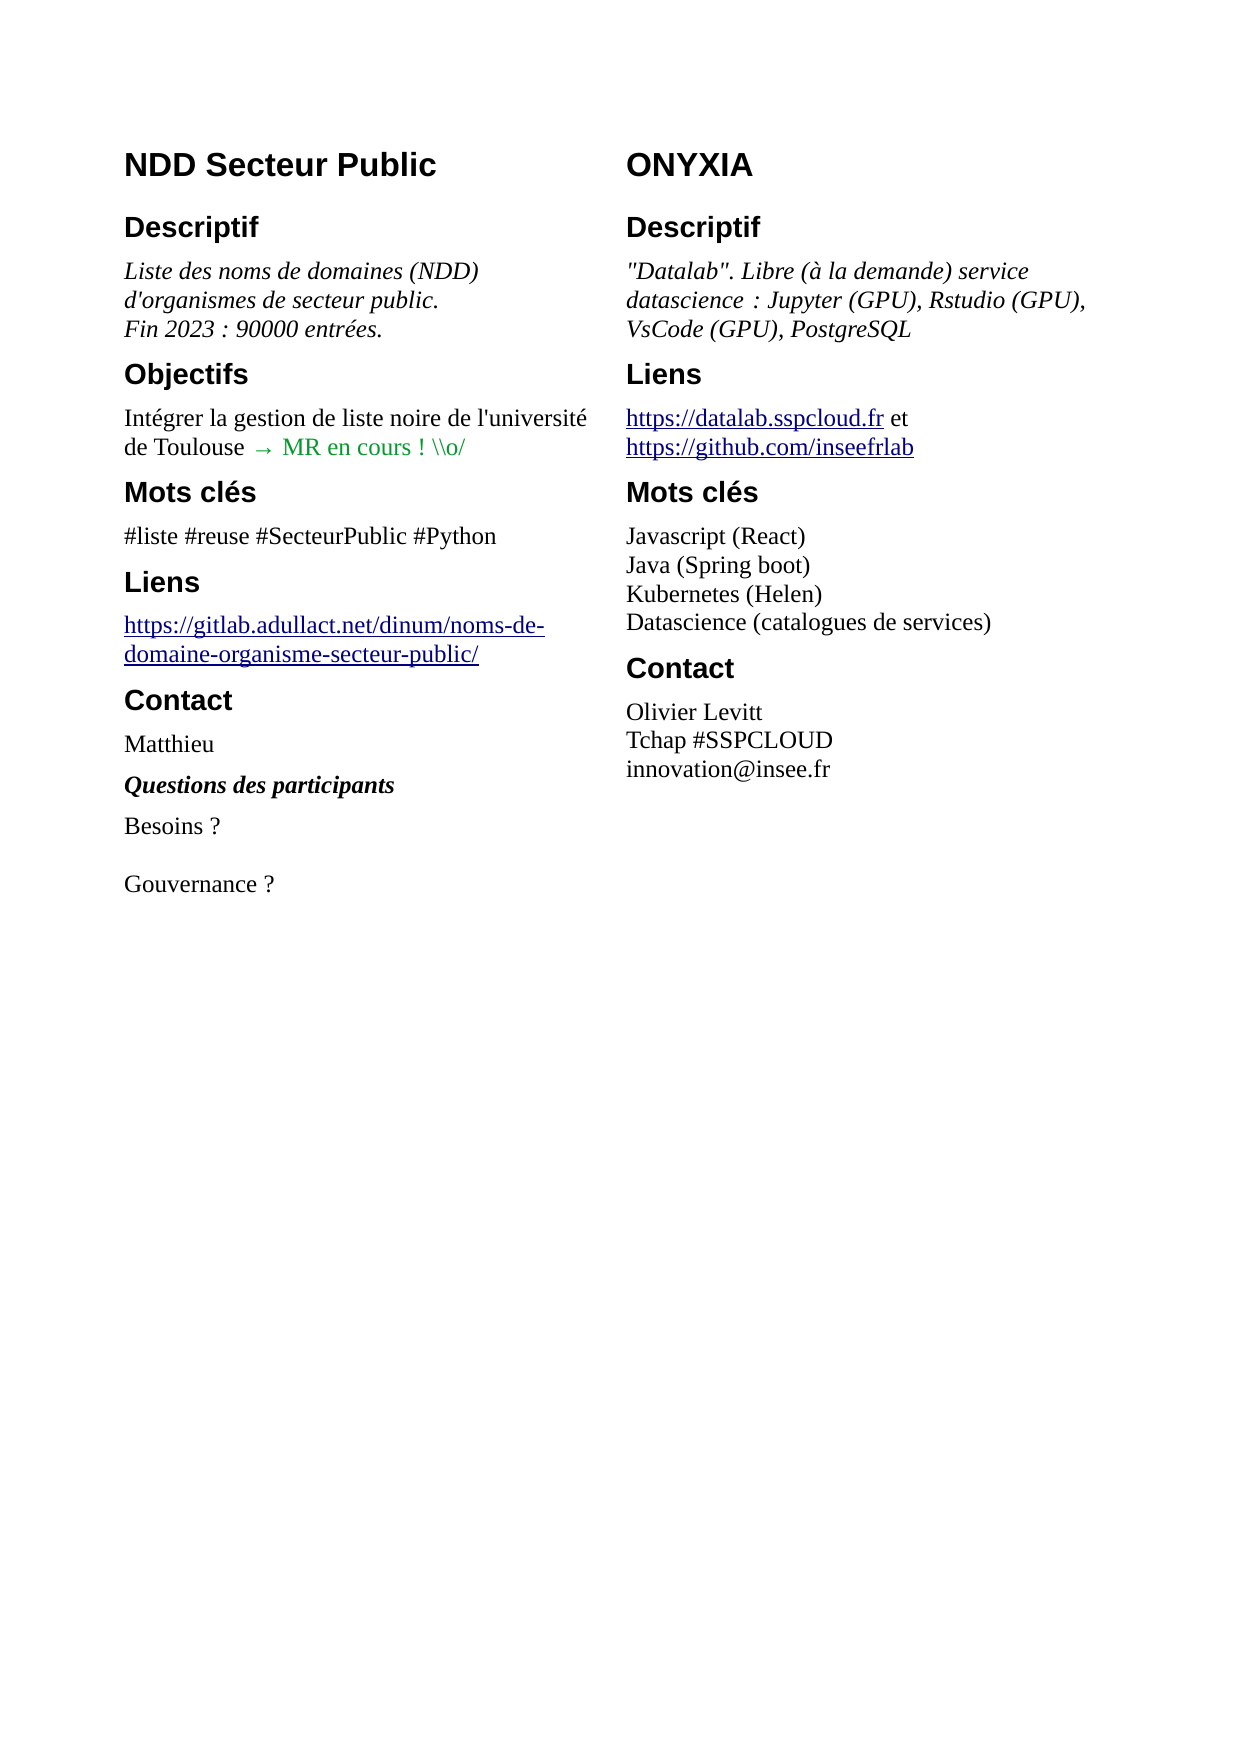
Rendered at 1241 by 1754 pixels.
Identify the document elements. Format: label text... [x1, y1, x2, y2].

table_header ONYXIA Descriptif "Datalab". Libre (à la demande) service datascience : Jupyter (GPU), Rstudio (GPU), VsCode (GPU), PostgreSQL Liens https://datalab.sspcloud.fr et https://github.com/inseefrlab Mots clés Javascript (React) Java (Spring boot) Kubernetes (Helen) Datascience (catalogues de services) Contact Olivier Levitt Tchap #SSPCLOUD innovation@insee.fr [620, 118, 1122, 903]
table_header NDD Secteur Public Descriptif Liste des noms de domaines (NDD) d'organismes de secteur public. Fin 2023 : 90000 entrées. Objectifs Intégrer la gestion de liste noire de l'université de Toulouse → MR en cours ! \\o/ Mots clés #liste #reuse #SecteurPublic #Python Liens https://gitlab.adullact.net/dinum/noms-de-domaine-organisme-secteur-public/ Contact Matthieu Questions des participants Besoins ? Gouvernance ? [118, 118, 620, 903]
